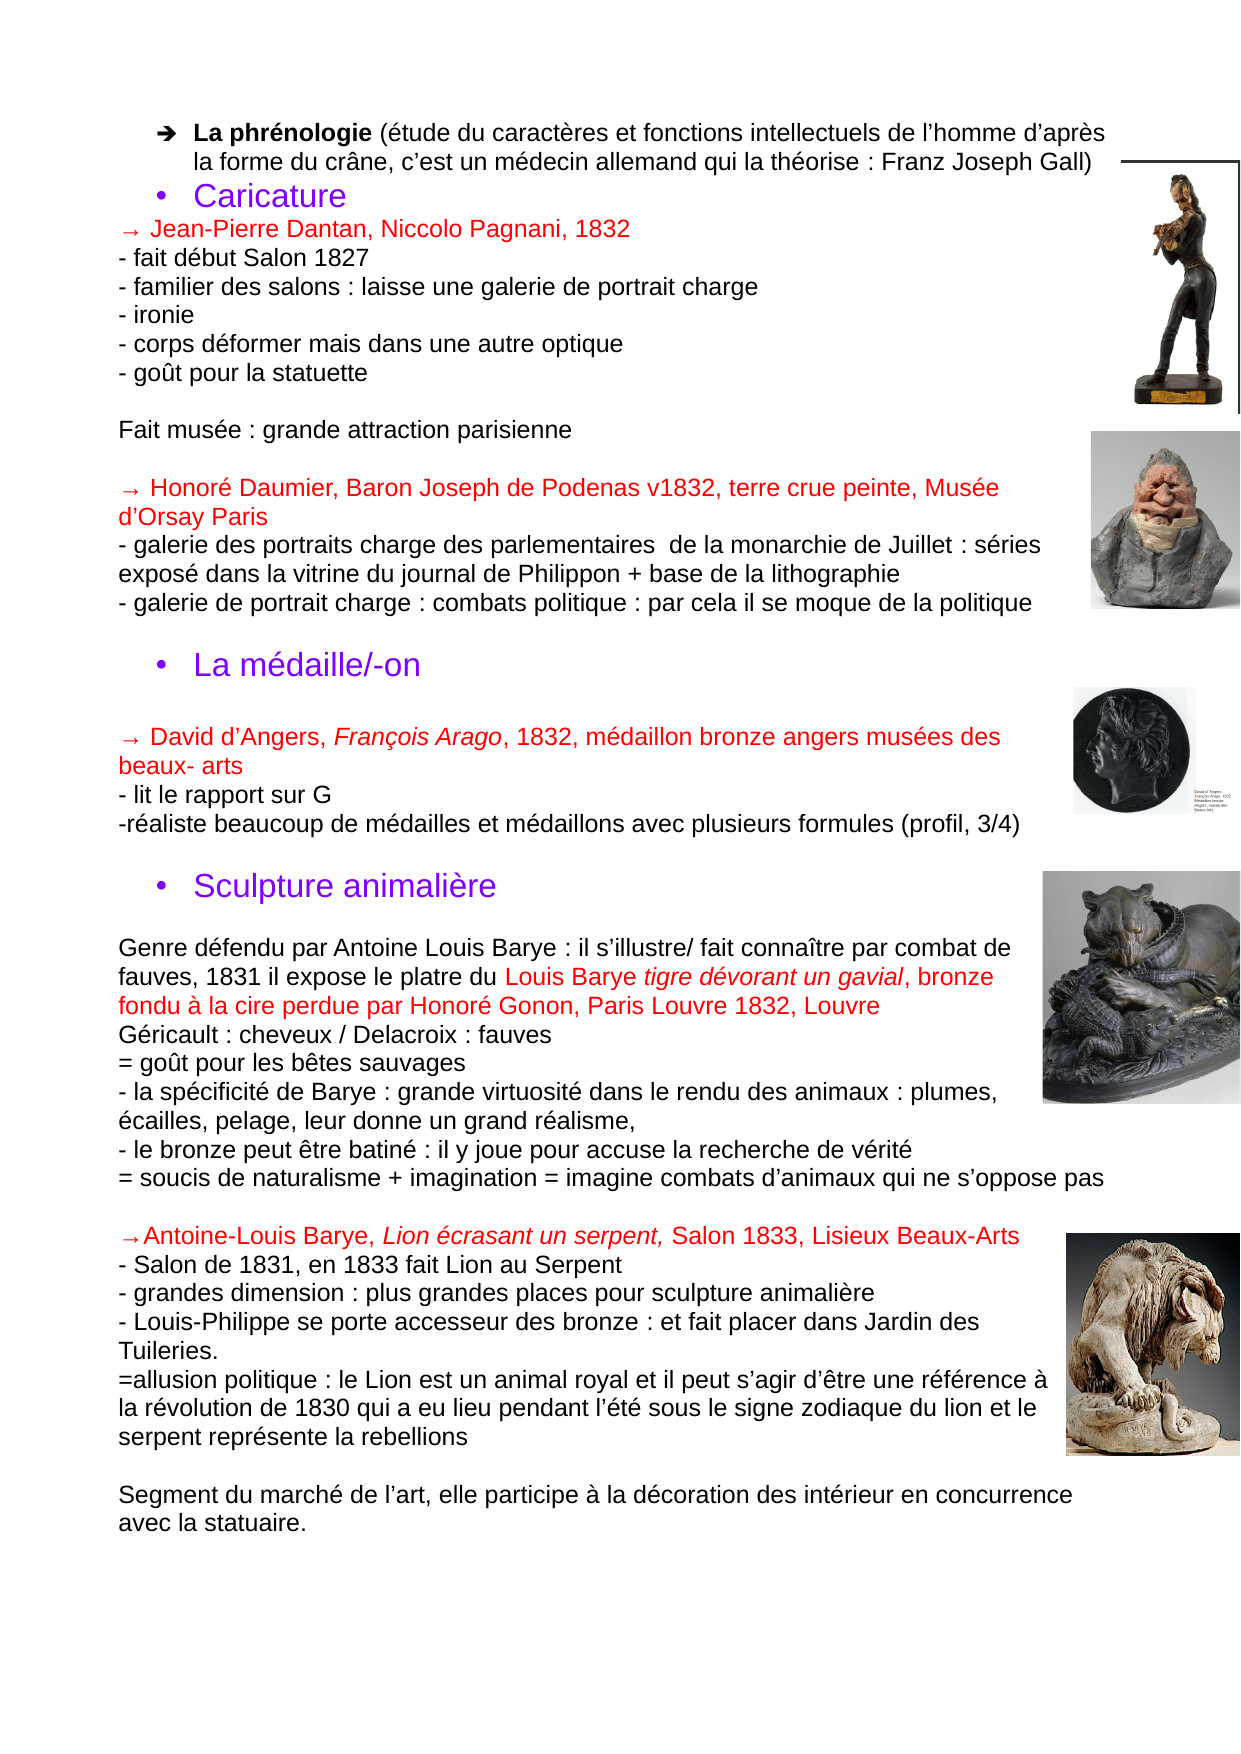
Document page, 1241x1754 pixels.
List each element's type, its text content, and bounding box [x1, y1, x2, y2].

text - goût pour la statuette [118, 358, 1120, 387]
text - galerie des portraits charge des parlementaires de la monarchie de Juillet : séries exposé dans la vitrine du journal de Philippon + base de la lithographie [118, 530, 1090, 588]
text - la spécificité de Barye : grande virtuosité dans le rendu des animaux : plumes, écailles, pelage, leur donne un grand réalisme, [118, 1077, 1122, 1135]
text - le bronze peut être batiné : il y joue pour accuse la recherche de vérité [118, 1135, 1122, 1163]
text - ironie [118, 300, 1120, 329]
list Sculpture animalière [156, 866, 1122, 905]
text Genre défendu par Antoine Louis Barye : il s’illustre/ fait connaître par combat de fauves, 1831 il expose le platre du Louis Barye tigre dévorant un gavial, bronze fondu à la cire perdue par Honoré Gonon, Paris Louvre 1832, Louvre [118, 933, 1042, 1020]
text = soucis de naturalisme + imagination = imagine combats d’animaux qui ne s’oppose pas [118, 1163, 1122, 1192]
picture [1090, 431, 1241, 609]
text → David d’Angers, François Arago, 1832, médaillon bronze angers musées des beaux- arts [118, 722, 1073, 780]
text - Salon de 1831, en 1833 fait Lion au Serpent [118, 1250, 1066, 1278]
text Fait musée : grande attraction parisienne [118, 415, 1122, 444]
list Caricature [156, 176, 1120, 214]
text - Louis-Philippe se porte accesseur des bronze : et fait placer dans Jardin des Tuileries. [118, 1307, 1066, 1365]
text →Antoine-Louis Barye, Lion écrasant un serpent, Salon 1833, Lisieux Beaux-Arts [118, 1221, 1122, 1250]
text → Jean-Pierre Dantan, Niccolo Pagnani, 1832 [118, 214, 1120, 243]
text → Honoré Daumier, Baron Joseph de Podenas v1832, terre crue peinte, Musée d’Orsay Paris [118, 473, 1090, 530]
text Segment du marché de l’art, elle participe à la décoration des intérieur en concurrence avec la statuaire. [118, 1480, 1122, 1537]
picture [1073, 687, 1241, 814]
text - corps déformer mais dans une autre optique [118, 329, 1120, 358]
text -réaliste beaucoup de médailles et médaillons avec plusieurs formules (profil, 3/4) [118, 809, 1122, 837]
text - galerie de portrait charge : combats politique : par cela il se moque de la politique [118, 588, 1122, 617]
picture [1066, 1233, 1240, 1456]
picture [1042, 871, 1241, 1104]
text - familier des salons : laisse une galerie de portrait charge [118, 272, 1120, 300]
text Géricault : cheveux / Delacroix : fauves [118, 1020, 1042, 1048]
text - lit le rapport sur G [118, 780, 1073, 809]
text =allusion politique : le Lion est un animal royal et il peut s’agir d’être une référence à la révolution de 1830 qui a eu lieu pendant l’été sous le signe zodiaque du lion et le serpent représente la rebellions [118, 1365, 1066, 1451]
list La médaille/-on [156, 645, 1122, 684]
text - grandes dimension : plus grandes places pour sculpture animalière [118, 1278, 1066, 1307]
picture [1120, 160, 1241, 414]
text - fait début Salon 1827 [118, 243, 1120, 272]
list La phrénologie (étude du caractères et fonctions intellectuels de l’homme d’après la forme du crâne, c’est un médecin allemand qui la théorise : Franz Joseph Gall) [156, 118, 1122, 176]
text = goût pour les bêtes sauvages [118, 1048, 1042, 1077]
